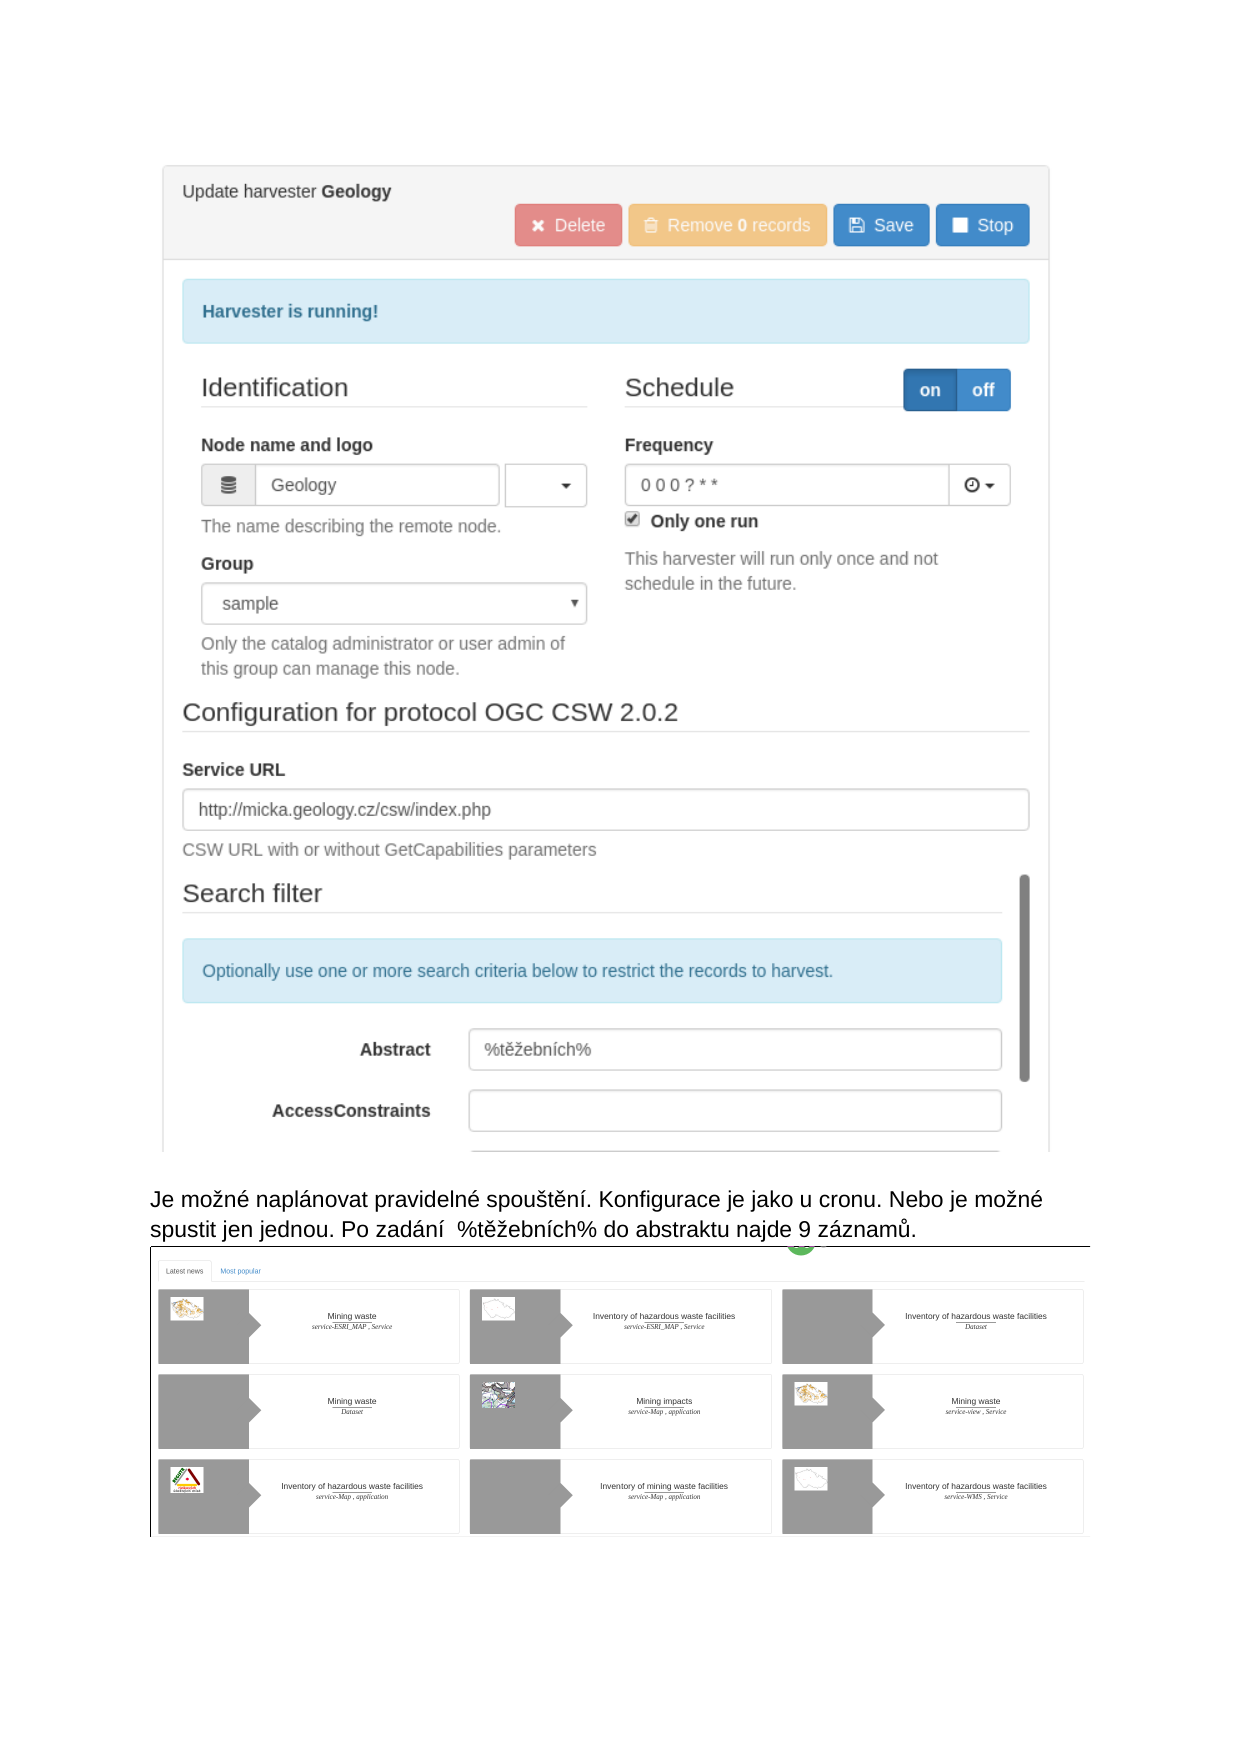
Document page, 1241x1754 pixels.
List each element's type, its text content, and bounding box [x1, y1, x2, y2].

text Je možné naplánovat pravidelné spouštění. Konfigurace je jako u cronu. Nebo je možné spustit jen jednou. Po zadání %těžebních% do abstraktu najde 9 záznamů. [150, 1186, 1090, 1243]
picture [150, 1246, 1091, 1537]
picture [150, 150, 1091, 1152]
